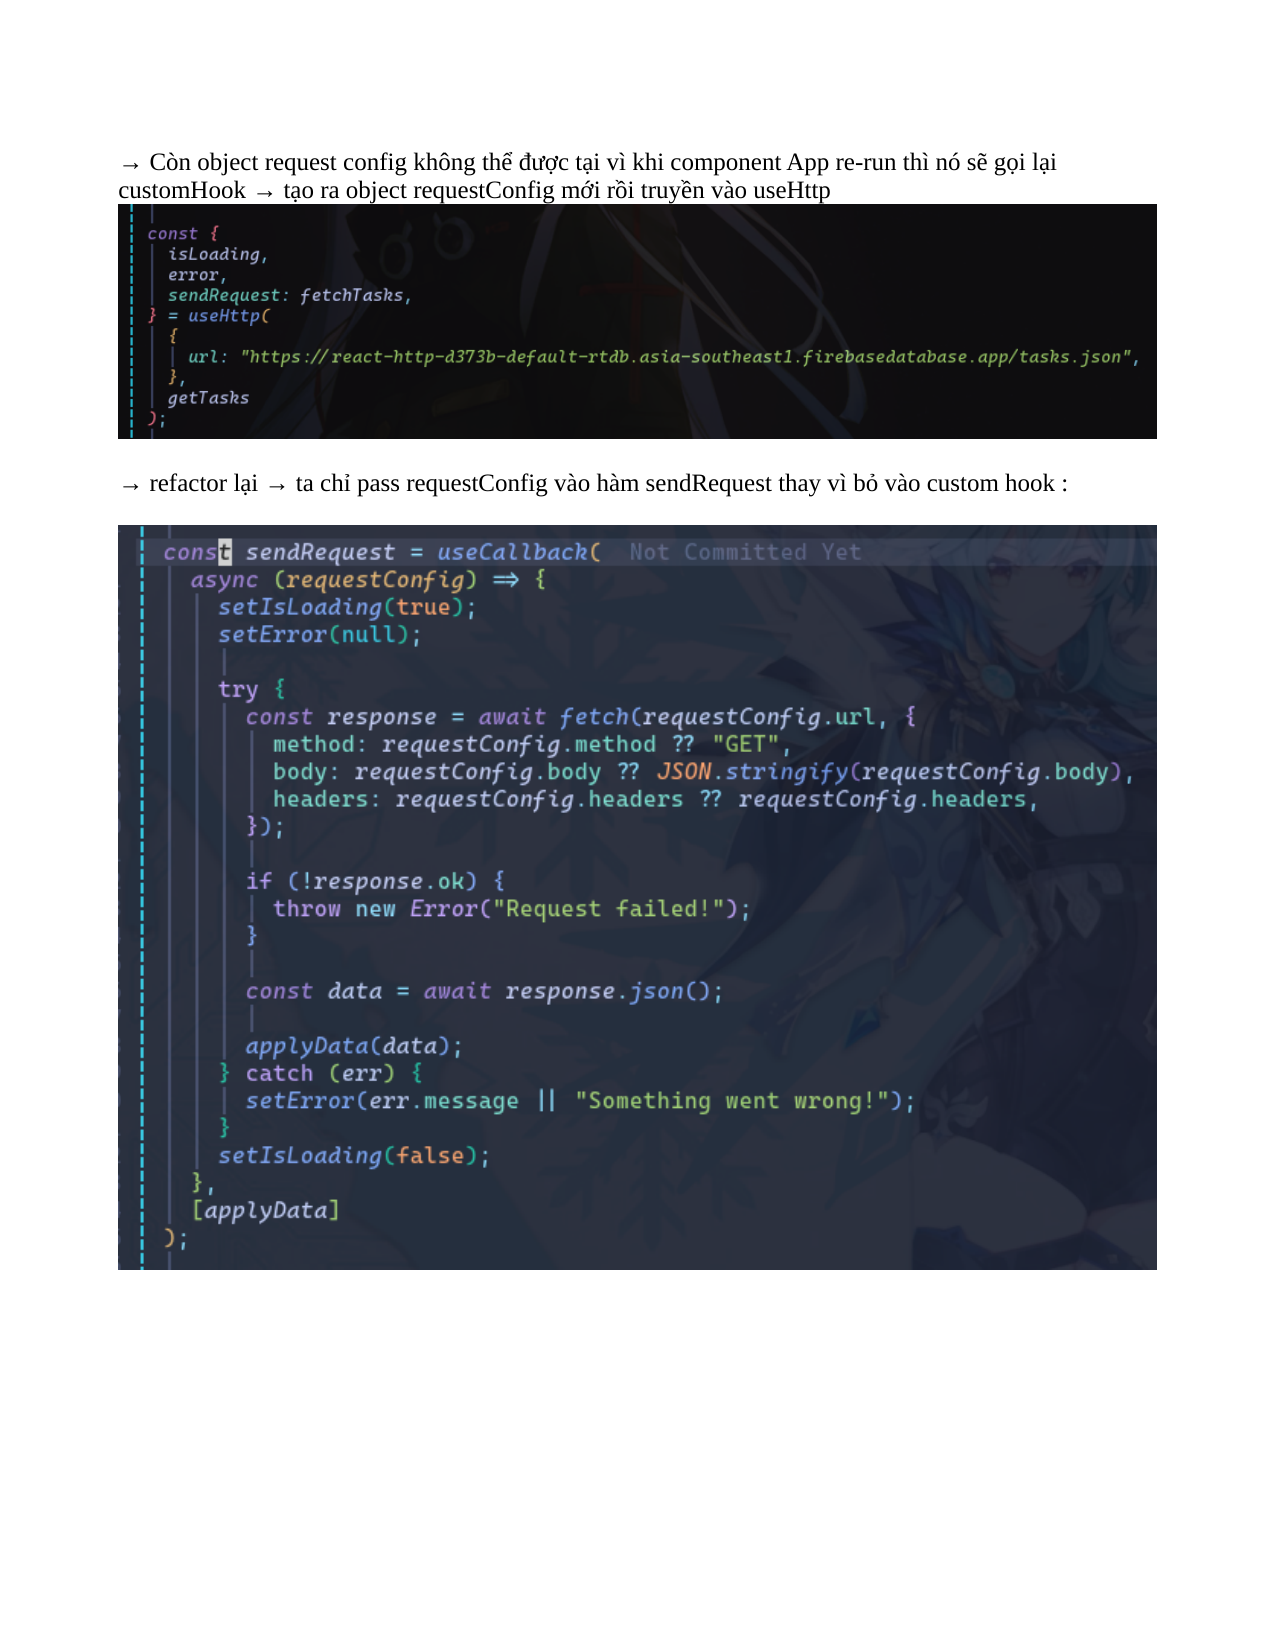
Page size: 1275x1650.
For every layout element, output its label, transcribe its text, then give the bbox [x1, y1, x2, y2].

picture [118, 525, 1157, 1270]
text → refactor lại → ta chỉ pass requestConfig vào hàm sendRequest thay vì bỏ vào custom hook : [118, 468, 1157, 496]
text → Còn object request config không thể được tại vì khi component App re-run thì nó sẽ gọi lại customHook → tạo ra object requestConfig mới rồi truyền vào useHttp [118, 147, 1157, 204]
picture [118, 204, 1157, 439]
